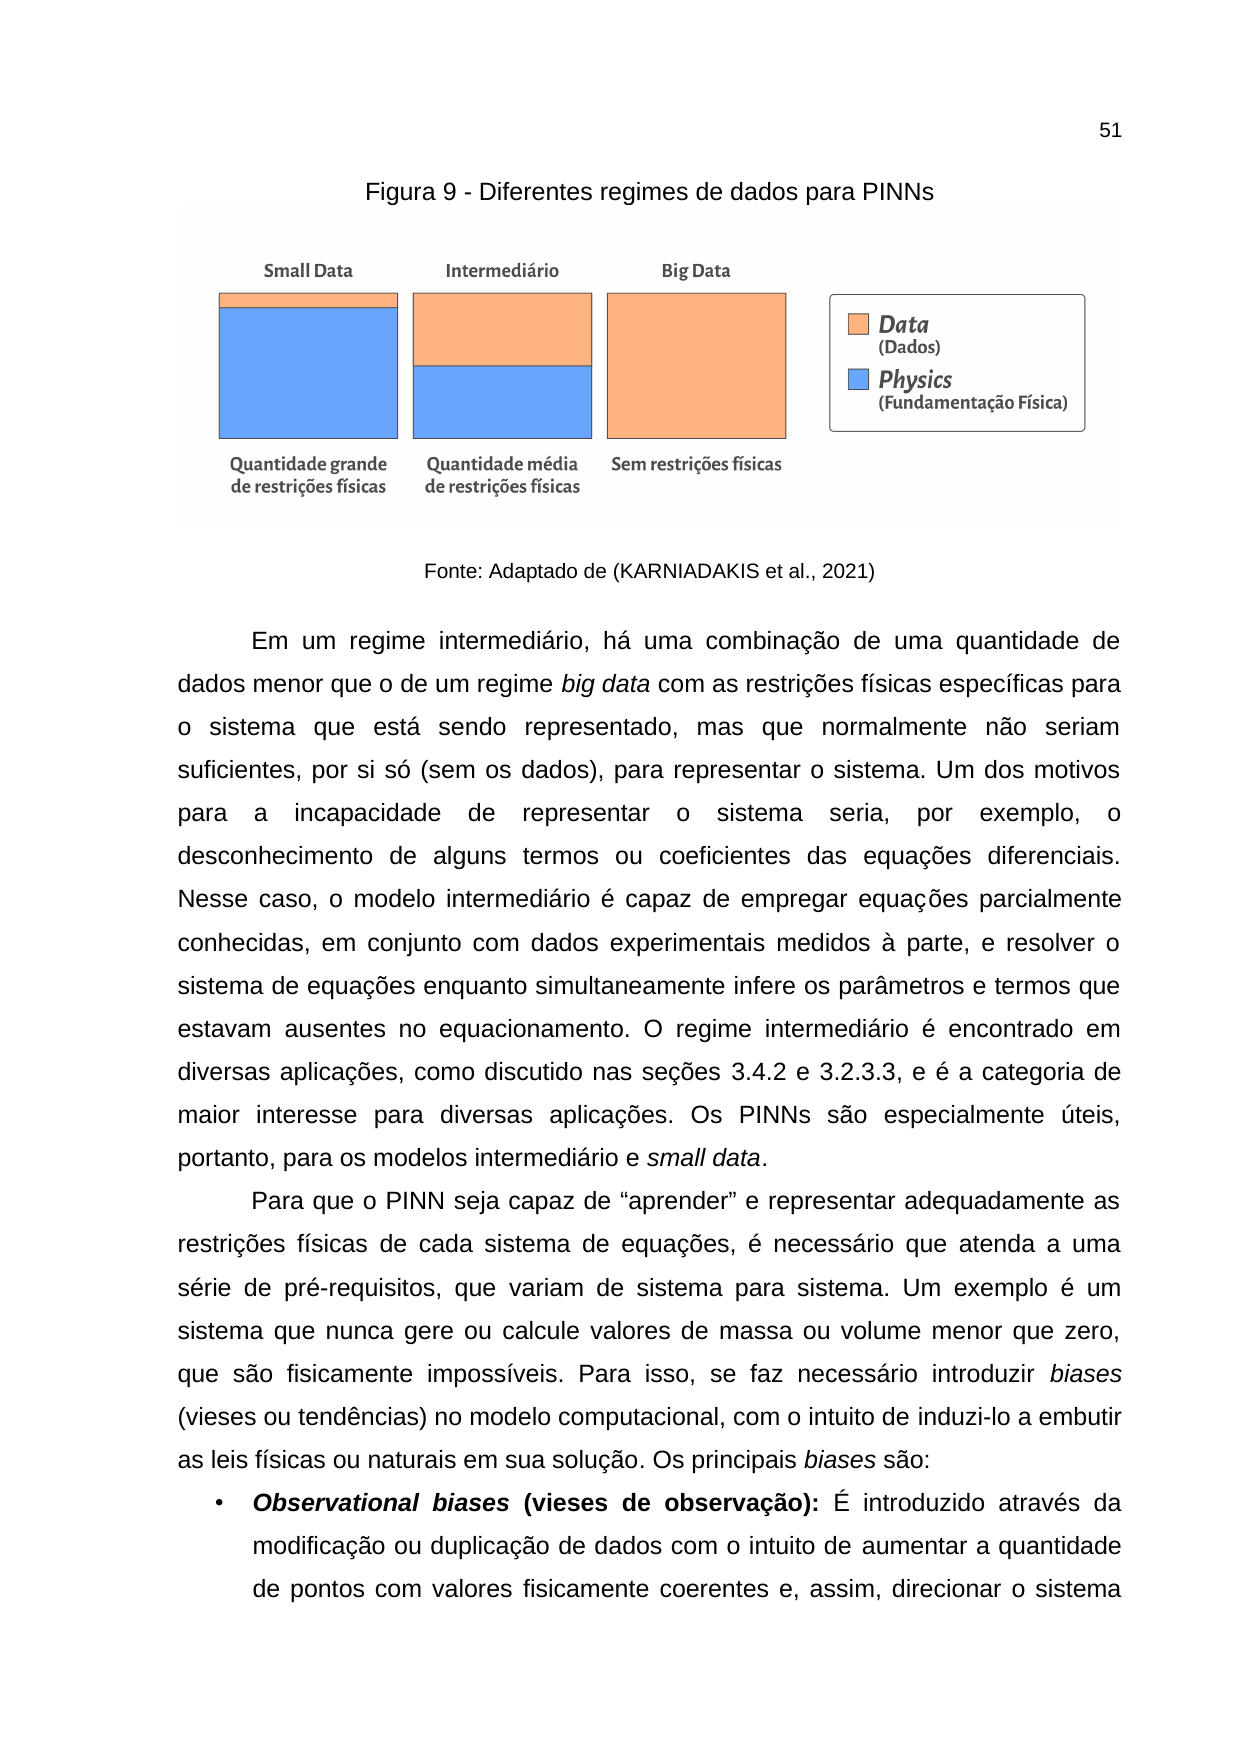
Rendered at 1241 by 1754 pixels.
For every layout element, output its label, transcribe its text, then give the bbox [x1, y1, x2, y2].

list Observational biases (vieses de observação): É introduzido através da modificação ou duplicação de dados com o intuito de aumentar a quantidade de pontos com valores fisicamente coerentes e, assim, direcionar o sistema [215, 1488, 1122, 1603]
text Fonte: Adaptado de (KARNIADAKIS et al., 2021) [177, 558, 1122, 582]
picture [177, 205, 1123, 530]
text Para que o PINN seja capaz de “aprender” e representar adequadamente as restrições físicas de cada sistema de equações, é necessário que atenda a uma série de pré-requisitos, que variam de sistema para sistema. Um exemplo é um sistema que nunca gere ou calcule valores de massa ou volume menor que zero, que são fisicamente impossíveis. Para isso, se faz necessário introduzir biases (vieses ou tendências) no modelo computacional, com o intuito de induzi-lo a embutir as leis físicas ou naturais em sua solução. Os principais biases são: [177, 1186, 1122, 1474]
text Em um regime intermediário, há uma combinação de uma quantidade de dados menor que o de um regime big data com as restrições físicas específicas para o sistema que está sendo representado, mas que normalmente não seriam suficientes, por si só (sem os dados), para representar o sistema. Um dos motivos para a incapacidade de representar o sistema seria, por exemplo, o desconhecimento de alguns termos ou coeficientes das equações diferenciais. Nesse caso, o modelo intermediário é capaz de empregar equações parcialmente conhecidas, em conjunto com dados experimentais medidos à parte, e resolver o sistema de equações enquanto simultaneamente infere os parâmetros e termos que estavam ausentes no equacionamento. O regime intermediário é encontrado em diversas aplicações, como discutido nas seções 3.4.2 e 3.2.3.3, e é a categoria de maior interesse para diversas aplicações. Os PINNs são especialmente úteis, portanto, para os modelos intermediário e small data. [177, 626, 1122, 1172]
text Figura 9 - Diferentes regimes de dados para PINNs [177, 177, 1122, 205]
